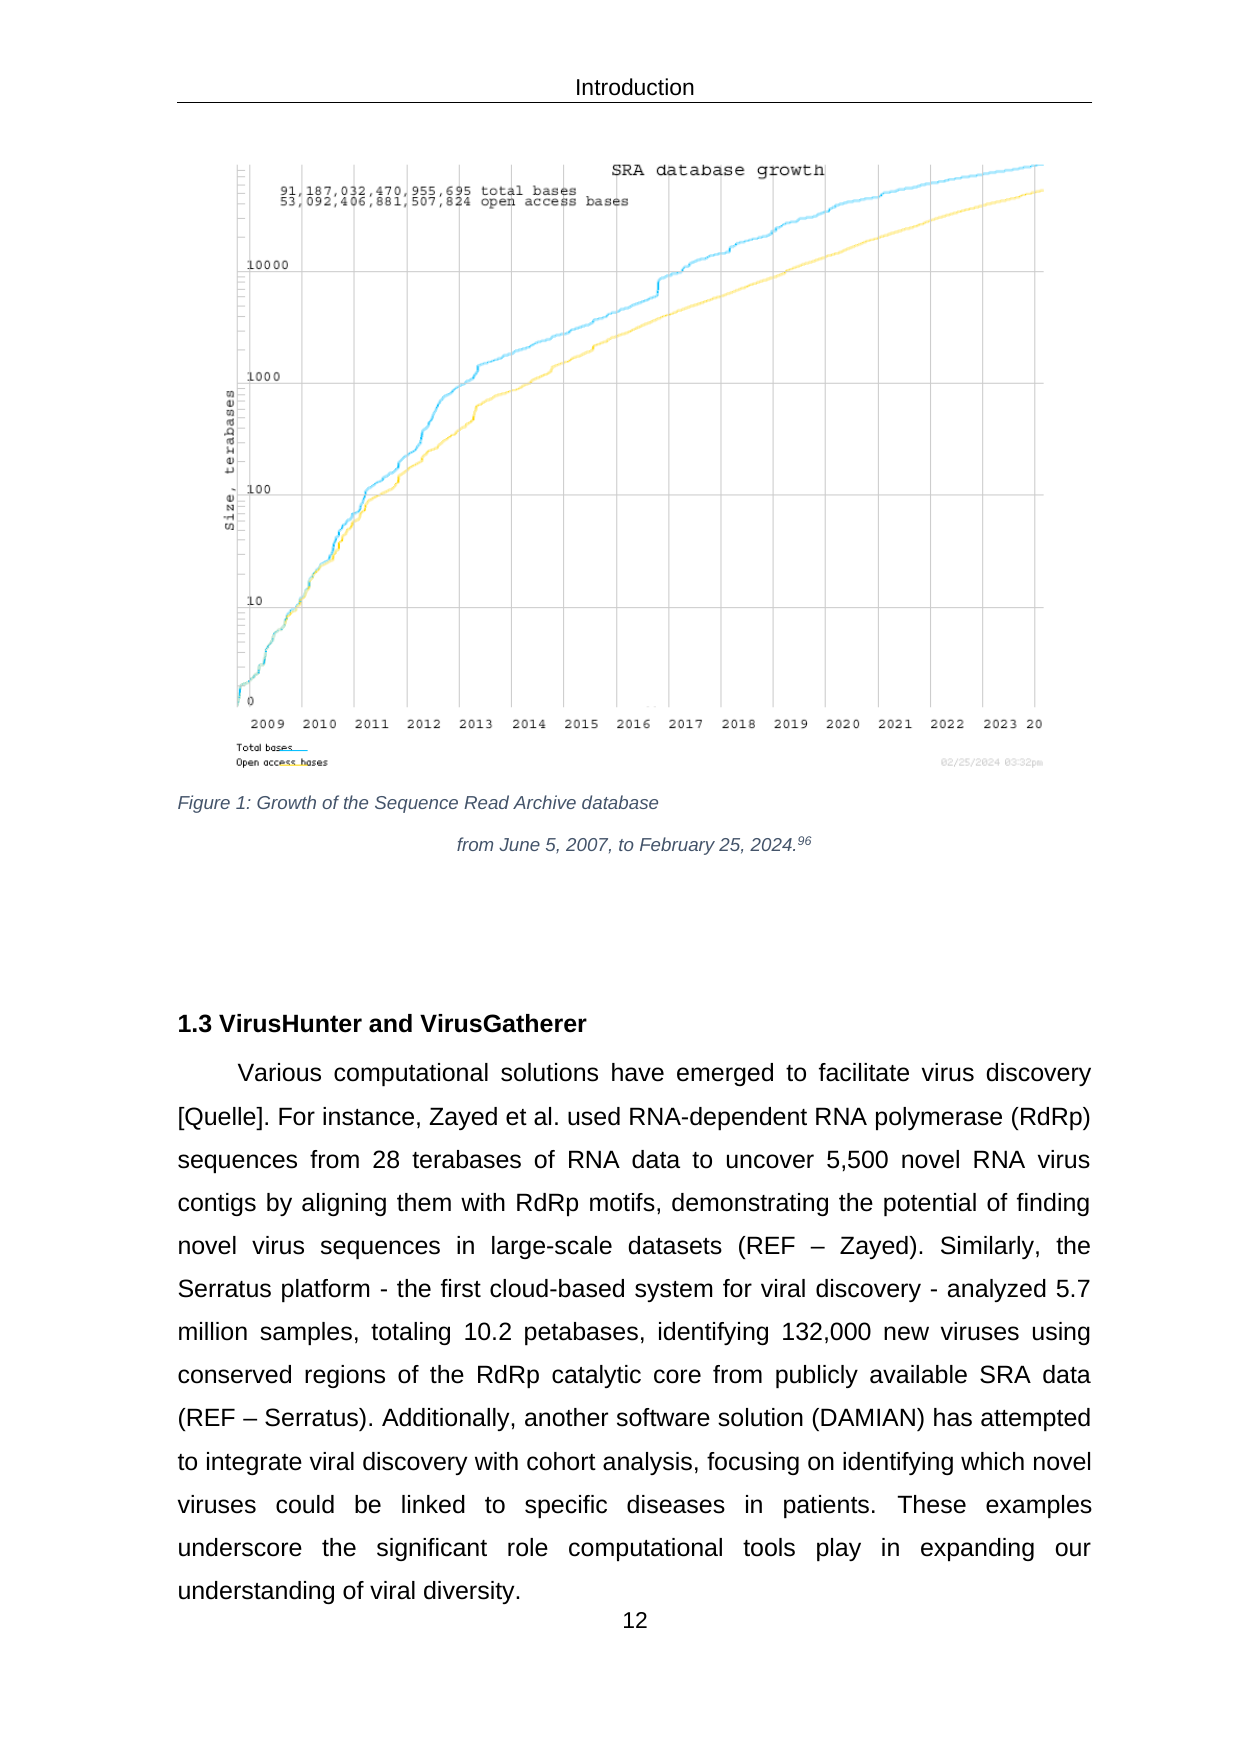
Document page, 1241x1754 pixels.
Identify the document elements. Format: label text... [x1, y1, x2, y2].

text from June 5, 2007, to February 25, 2024.96 [177, 834, 1092, 856]
subtitle 1.3 VirusHunter and VirusGatherer [177, 1009, 1092, 1038]
text Figure 1: Growth of the Sequence Read Archive database [177, 792, 1092, 813]
text Various computational solutions have emerged to facilitate virus discovery [Quelle]. For instance, Zayed et al. used RNA-dependent RNA polymerase (RdRp) sequences from 28 terabases of RNA data to uncover 5,500 novel RNA virus contigs by aligning them with RdRp motifs, demonstrating the potential of finding novel virus sequences in large-scale datasets (REF – Zayed). Similarly, the Serratus platform - the first cloud-based system for viral discovery - analyzed 5.7 million samples, totaling 10.2 petabases, identifying 132,000 new viruses using conserved regions of the RdRp catalytic core from publicly available SRA data (REF – Serratus). Additionally, another software solution (DAMIAN) has attempted to integrate viral discovery with cohort analysis, focusing on identifying which novel viruses could be linked to specific diseases in patients. These examples underscore the significant role computational tools play in expanding our understanding of viral diversity. [177, 1058, 1092, 1605]
